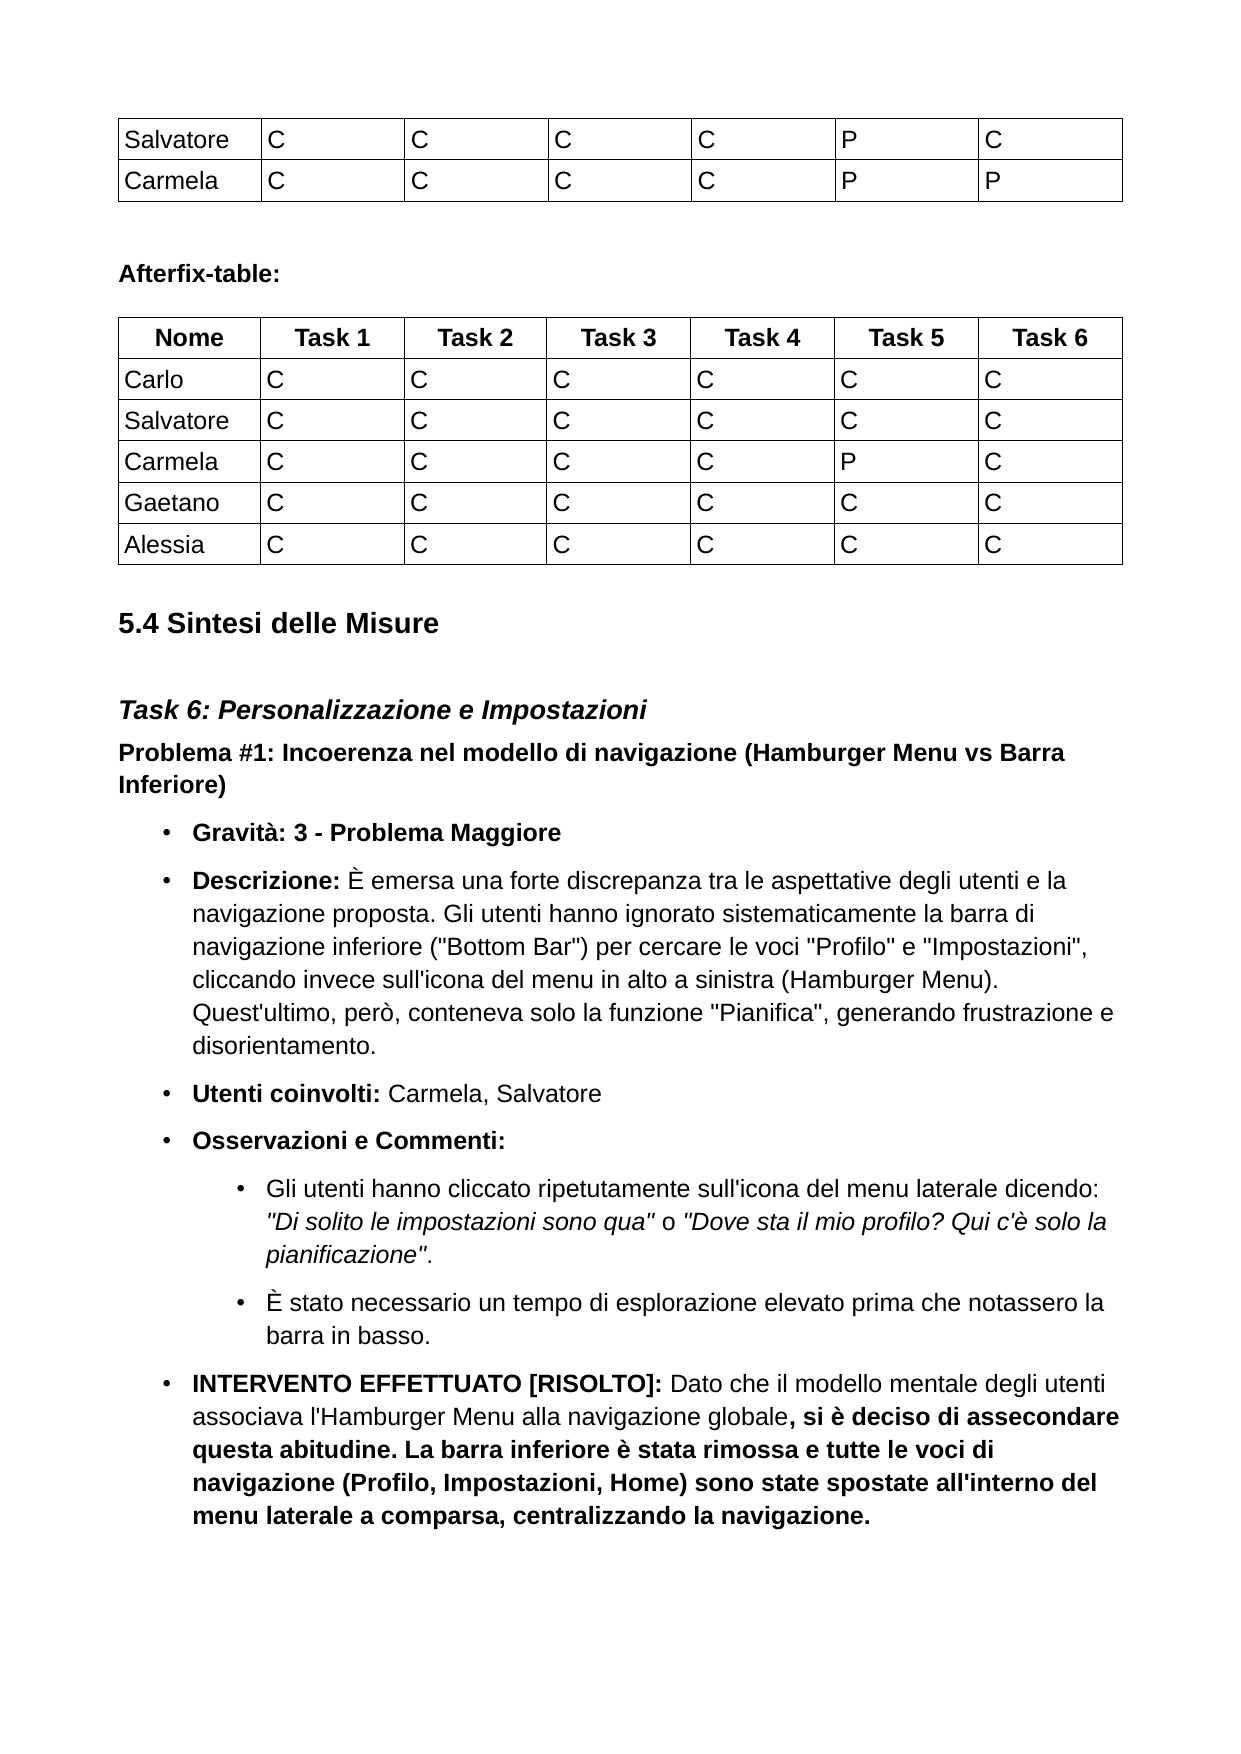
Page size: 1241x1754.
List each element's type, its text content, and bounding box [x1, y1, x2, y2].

table_cell C [261, 483, 404, 523]
table_cell C [405, 441, 546, 482]
table_cell C [405, 119, 548, 159]
table_cell C [835, 400, 978, 440]
list Gli utenti hanno cliccato ripetutamente sull'icona del menu laterale dicendo: "Di solito le impostazioni sono qua" o "Dove sta il mio profilo? Qui c'è solo la pianificazione". [236, 1174, 1122, 1269]
table_cell C [835, 524, 978, 564]
list È stato necessario un tempo di esplorazione elevato prima che notassero la barra in basso. [236, 1288, 1122, 1350]
list Osservazioni e Commenti: [162, 1126, 1122, 1155]
table_cell Alessia [119, 524, 260, 564]
table_cell C [835, 483, 978, 523]
table_cell Carmela [119, 160, 261, 201]
table_cell C [691, 483, 834, 523]
table_cell C [547, 359, 690, 399]
table_cell C [691, 524, 834, 564]
table_header Task 6 [979, 318, 1122, 358]
table_cell P [836, 160, 978, 201]
table_cell C [262, 160, 404, 201]
table_cell C [405, 359, 546, 399]
table_cell Carlo [119, 359, 260, 399]
table_cell C [261, 524, 404, 564]
table_cell C [979, 359, 1122, 399]
table_cell C [547, 524, 690, 564]
table_header Nome [119, 318, 260, 358]
table_cell C [549, 119, 691, 159]
table_header Task 3 [547, 318, 690, 358]
table_cell P [835, 441, 978, 482]
table_header Task 4 [691, 318, 834, 358]
list INTERVENTO EFFETTUATO [RISOLTO]: Dato che il modello mentale degli utenti associava l'Hamburger Menu alla navigazione globale, si è deciso di assecondare questa abitudine. La barra inferiore è stata rimossa e tutte le voci di navigazione (Profilo, Impostazioni, Home) sono state spostate all'interno del menu laterale a comparsa, centralizzando la navigazione. [162, 1368, 1122, 1529]
text Problema #1: Incoerenza nel modello di navigazione (Hamburger Menu vs Barra Inferiore) [118, 737, 1122, 799]
table_cell C [692, 119, 835, 159]
list Gravità: 3 - Problema Maggiore [162, 818, 1122, 847]
table_cell P [979, 160, 1122, 201]
table_cell C [547, 400, 690, 440]
table_cell C [549, 160, 691, 201]
table_cell C [835, 359, 978, 399]
subtitle 5.4 Sintesi delle Misure [118, 606, 1122, 640]
table_cell P [836, 119, 978, 159]
table_cell C [692, 160, 835, 201]
table_header Task 1 [261, 318, 404, 358]
list Utenti coinvolti: Carmela, Salvatore [162, 1079, 1122, 1107]
table_cell Carmela [119, 441, 260, 482]
table_cell C [262, 119, 404, 159]
table_cell C [547, 441, 690, 482]
table_cell C [979, 441, 1122, 482]
table_cell C [979, 524, 1122, 564]
table_cell C [405, 160, 548, 201]
table_cell C [979, 400, 1122, 440]
text Afterfix-table: [118, 259, 1122, 288]
table_cell Gaetano [119, 483, 260, 523]
table_cell C [979, 119, 1122, 159]
table_cell C [261, 359, 404, 399]
table_header Task 5 [835, 318, 978, 358]
table_cell C [979, 483, 1122, 523]
table_cell C [405, 400, 546, 440]
table_cell C [405, 483, 546, 523]
table_cell C [405, 524, 546, 564]
list Descrizione: È emersa una forte discrepanza tra le aspettative degli utenti e la navigazione proposta. Gli utenti hanno ignorato sistematicamente la barra di navigazione inferiore ("Bottom Bar") per cercare le voci "Profilo" e "Impostazioni", cliccando invece sull'icona del menu in alto a sinistra (Hamburger Menu). Quest'ultimo, però, conteneva solo la funzione "Pianifica", generando frustrazione e disorientamento. [162, 866, 1122, 1060]
table_cell C [547, 483, 690, 523]
table_header Task 2 [405, 318, 546, 358]
table_cell C [691, 359, 834, 399]
table_cell Salvatore [119, 400, 260, 440]
table_cell C [691, 400, 834, 440]
subtitle Task 6: Personalizzazione e Impostazioni [118, 694, 1122, 725]
table_cell C [261, 400, 404, 440]
table_cell C [691, 441, 834, 482]
table_cell Salvatore [119, 119, 261, 159]
table_cell C [261, 441, 404, 482]
